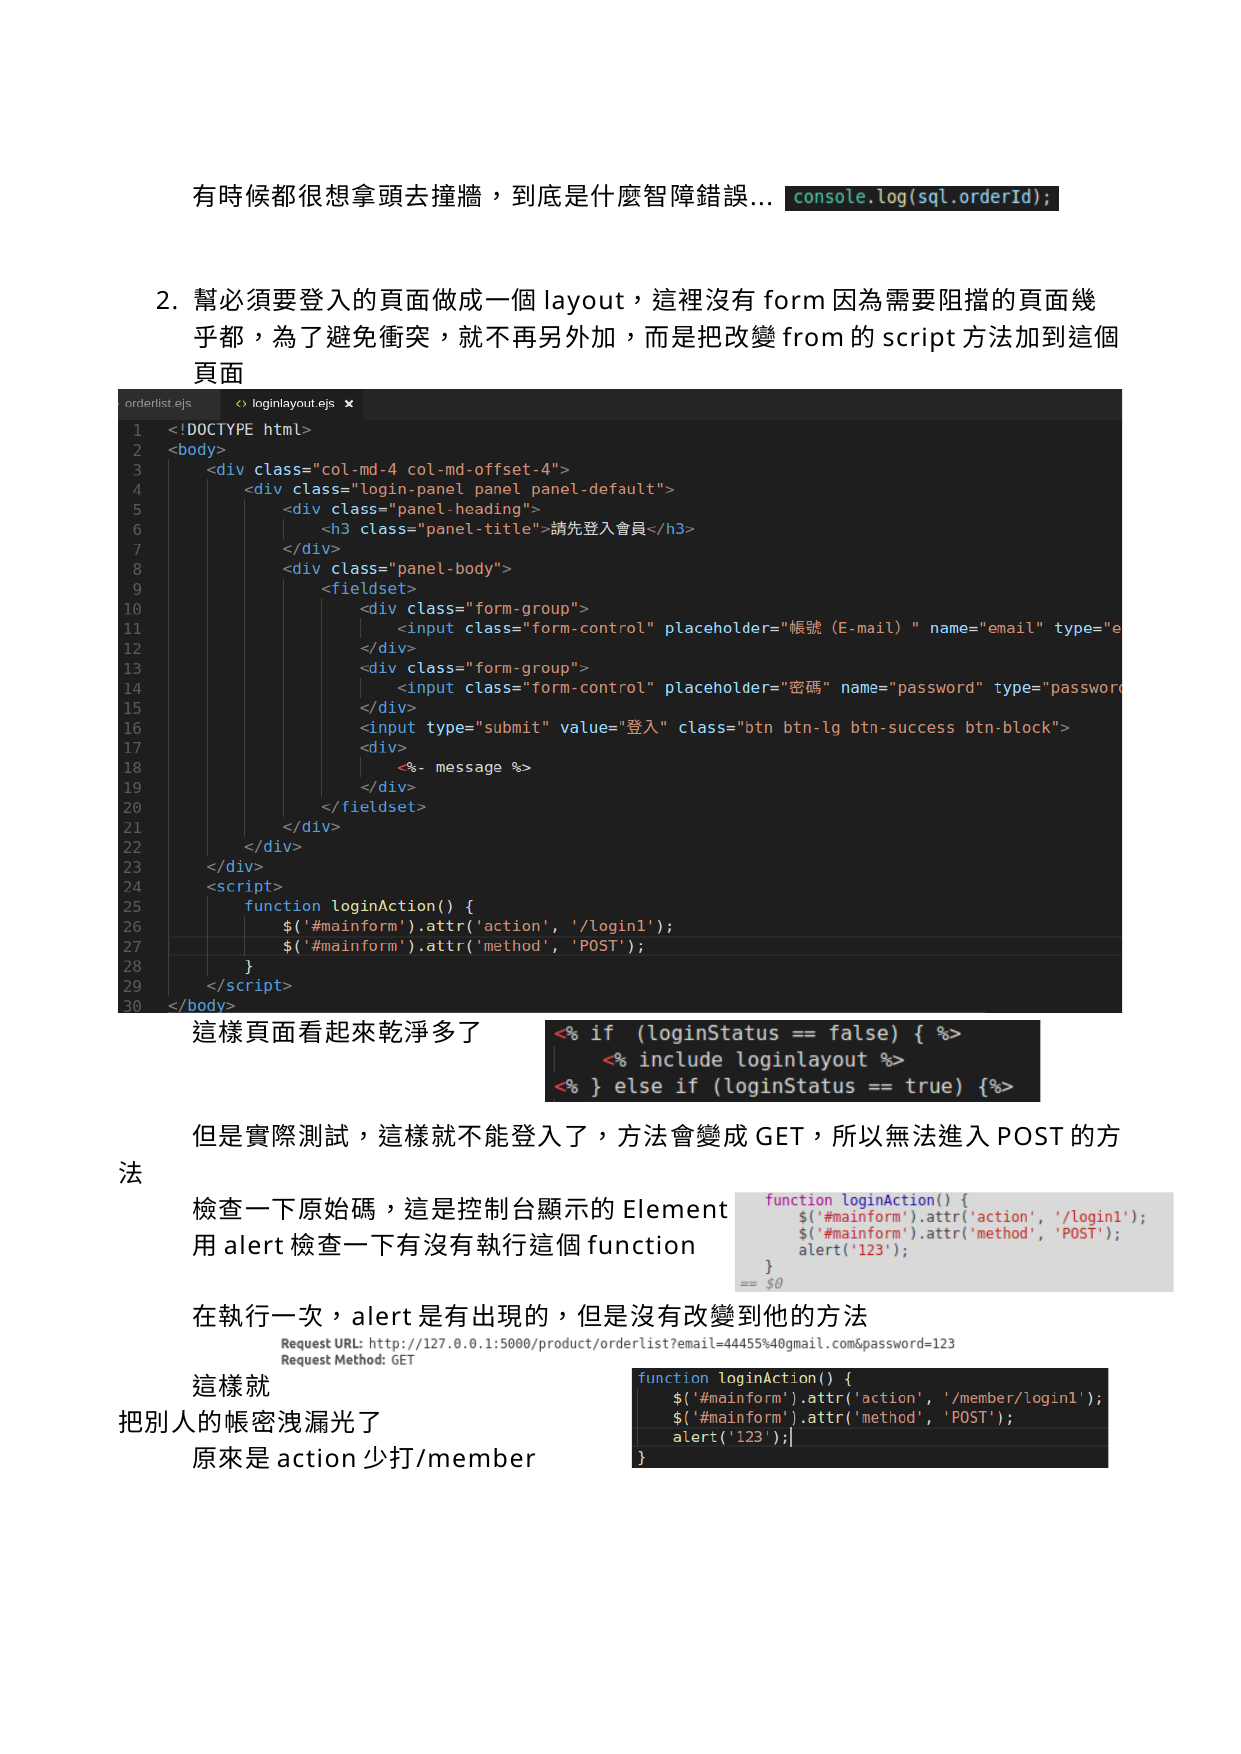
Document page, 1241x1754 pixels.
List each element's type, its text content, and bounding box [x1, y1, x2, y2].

list 幫必須要登入的頁面做成一個layout，這裡沒有form因為需要阻擋的頁面幾乎都，為了避免衝突，就不再另外加，而是把改變from的script方法加到這個頁面 [156, 281, 1122, 389]
text 檢查一下原始碼，這是控制台顯示的Element [118, 1189, 1122, 1226]
text 原來是action少打/member [118, 1439, 1122, 1475]
picture [274, 1332, 1109, 1468]
text 在執行一次，alert是有出現的，但是沒有改變到他的方法 [118, 1296, 1122, 1332]
text 這樣就把別人的帳密洩漏光了 [118, 1366, 631, 1439]
text [967, 1366, 1122, 1439]
text 有時候都很想拿頭去撞牆，到底是什麼智障錯誤... [118, 176, 1122, 213]
picture [785, 186, 1059, 211]
picture [734, 1190, 1174, 1292]
text 用alert檢查一下有沒有執行這個function [118, 1226, 734, 1262]
text 但是實際測試，這樣就不能登入了，方法會變成GET，所以無法進入POST的方法 [118, 1117, 1122, 1189]
picture [118, 389, 1123, 1013]
text 這樣頁面看起來乾淨多了 [118, 1013, 1122, 1049]
picture [545, 1020, 1041, 1102]
